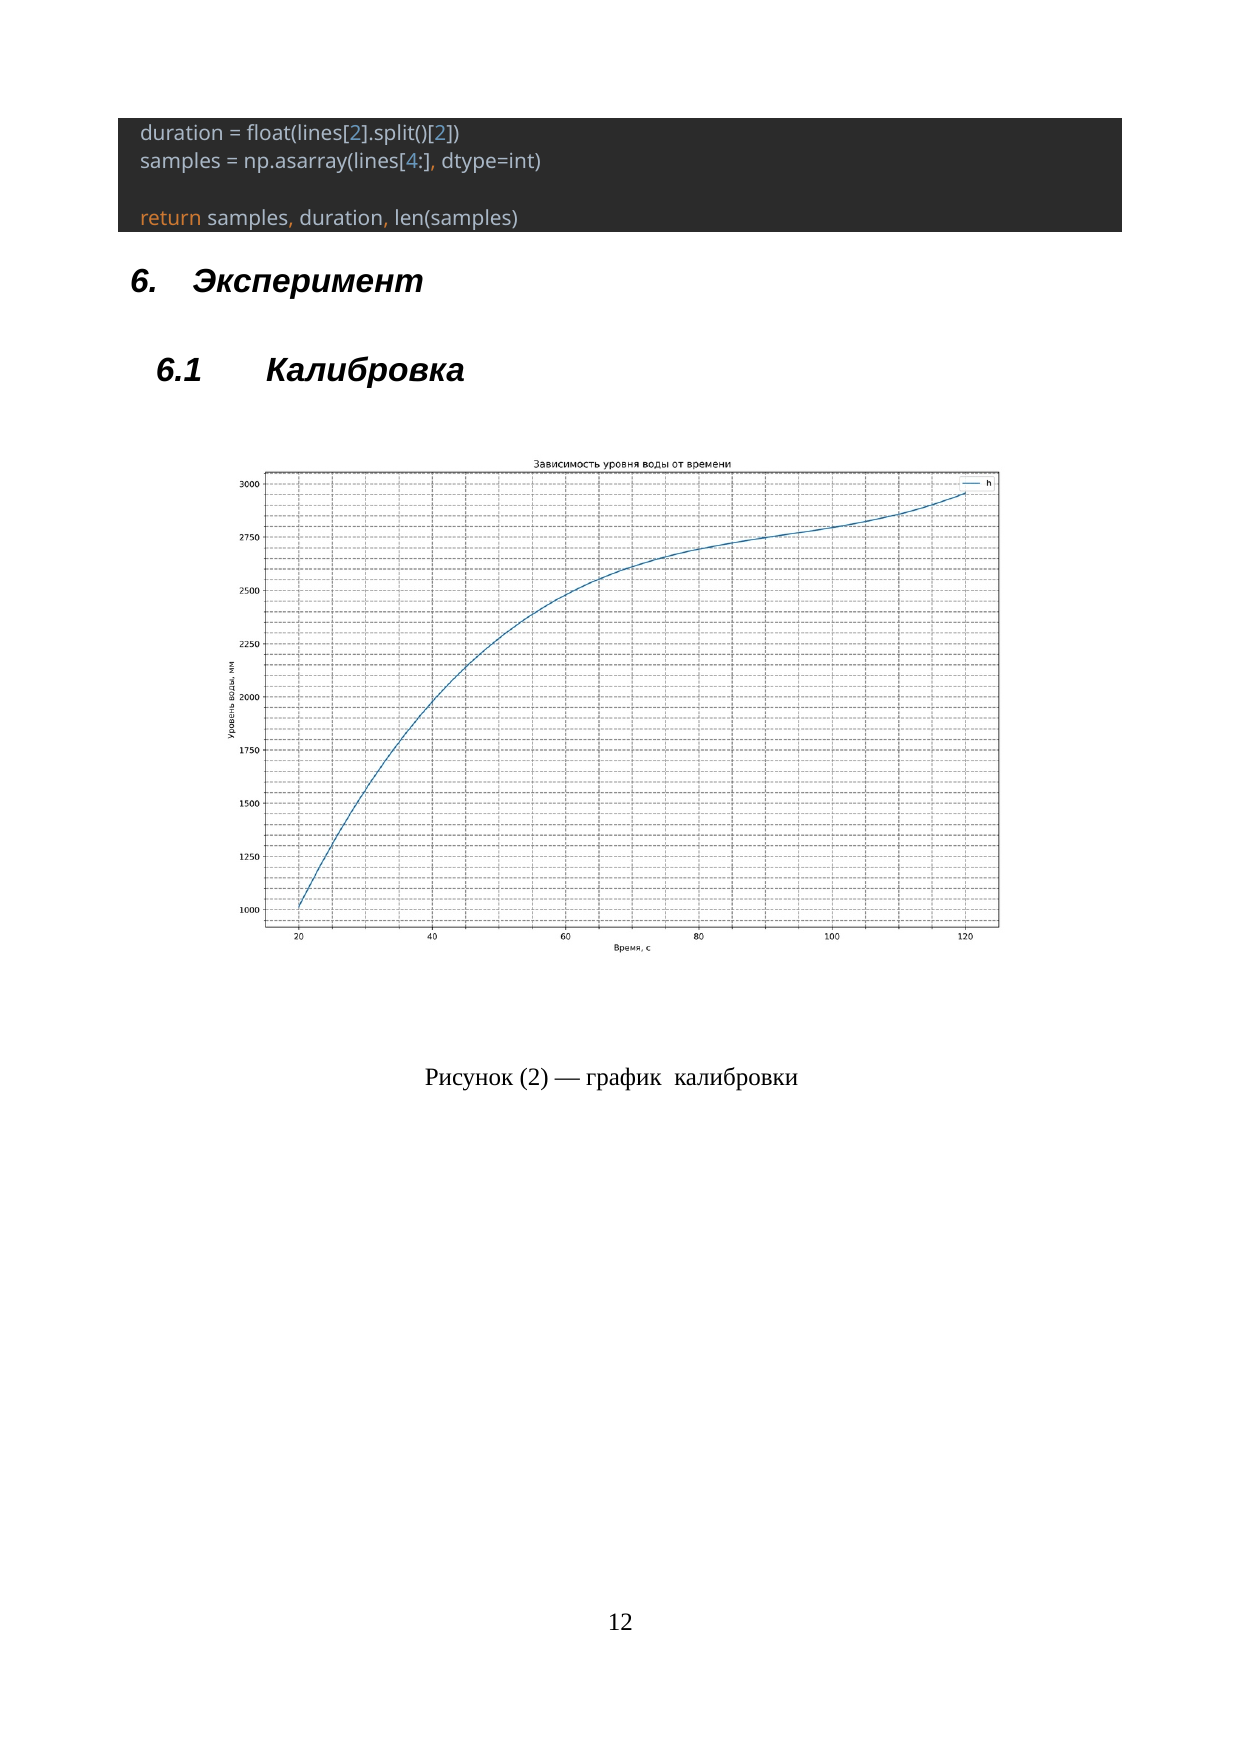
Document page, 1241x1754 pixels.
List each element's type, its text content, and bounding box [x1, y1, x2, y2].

text Рисунок (2) — график калибровки [130, 1062, 1093, 1091]
subtitle Калибровка [156, 350, 1122, 389]
picture [147, 401, 1093, 992]
text duration = float(lines[2].split()[2]) samples = np.asarray(lines[4:], dtype=int) return samples, duration, len(samples) [118, 118, 1122, 232]
subtitle Эксперимент [130, 261, 1122, 300]
